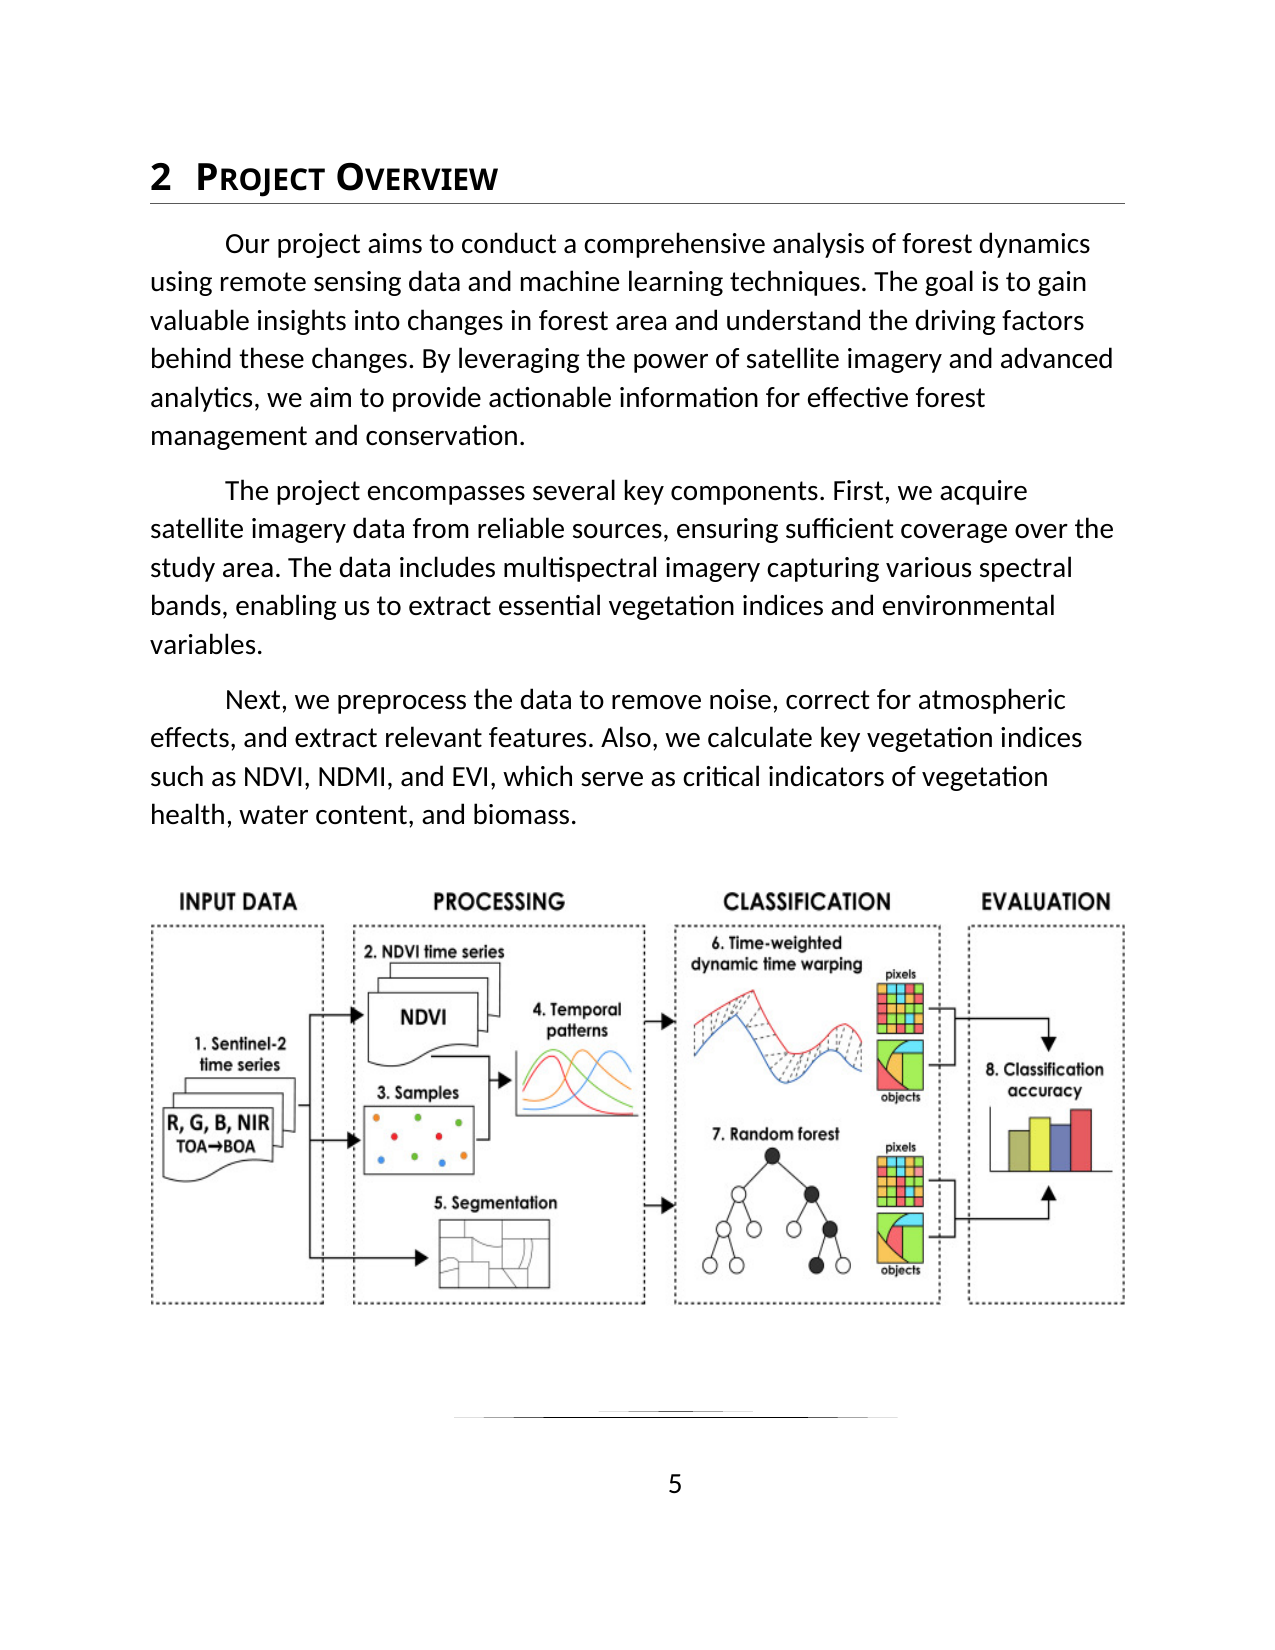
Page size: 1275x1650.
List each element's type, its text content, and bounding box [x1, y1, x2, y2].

picture [150, 891, 1125, 1306]
subtitle Project Overview [150, 150, 1125, 203]
text Next, we preprocess the data to remove noise, correct for atmospheric effects, and extract relevant features. Also, we calculate key vegetation indices such as NDVI, NDMI, and EVI, which serve as critical indicators of vegetation health, water content, and biomass. [150, 681, 1125, 832]
text The project encompasses several key components. First, we acquire satellite imagery data from reliable sources, ensuring sufficient coverage over the study area. The data includes multispectral imagery capturing various spectral bands, enabling us to extract essential vegetation indices and environmental variables. [150, 472, 1125, 662]
text Our project aims to conduct a comprehensive analysis of forest dynamics using remote sensing data and machine learning techniques. The goal is to gain valuable insights into changes in forest area and understand the driving factors behind these changes. By leveraging the power of satellite imagery and advanced analytics, we aim to provide actionable information for effective forest management and conservation. [150, 225, 1125, 453]
